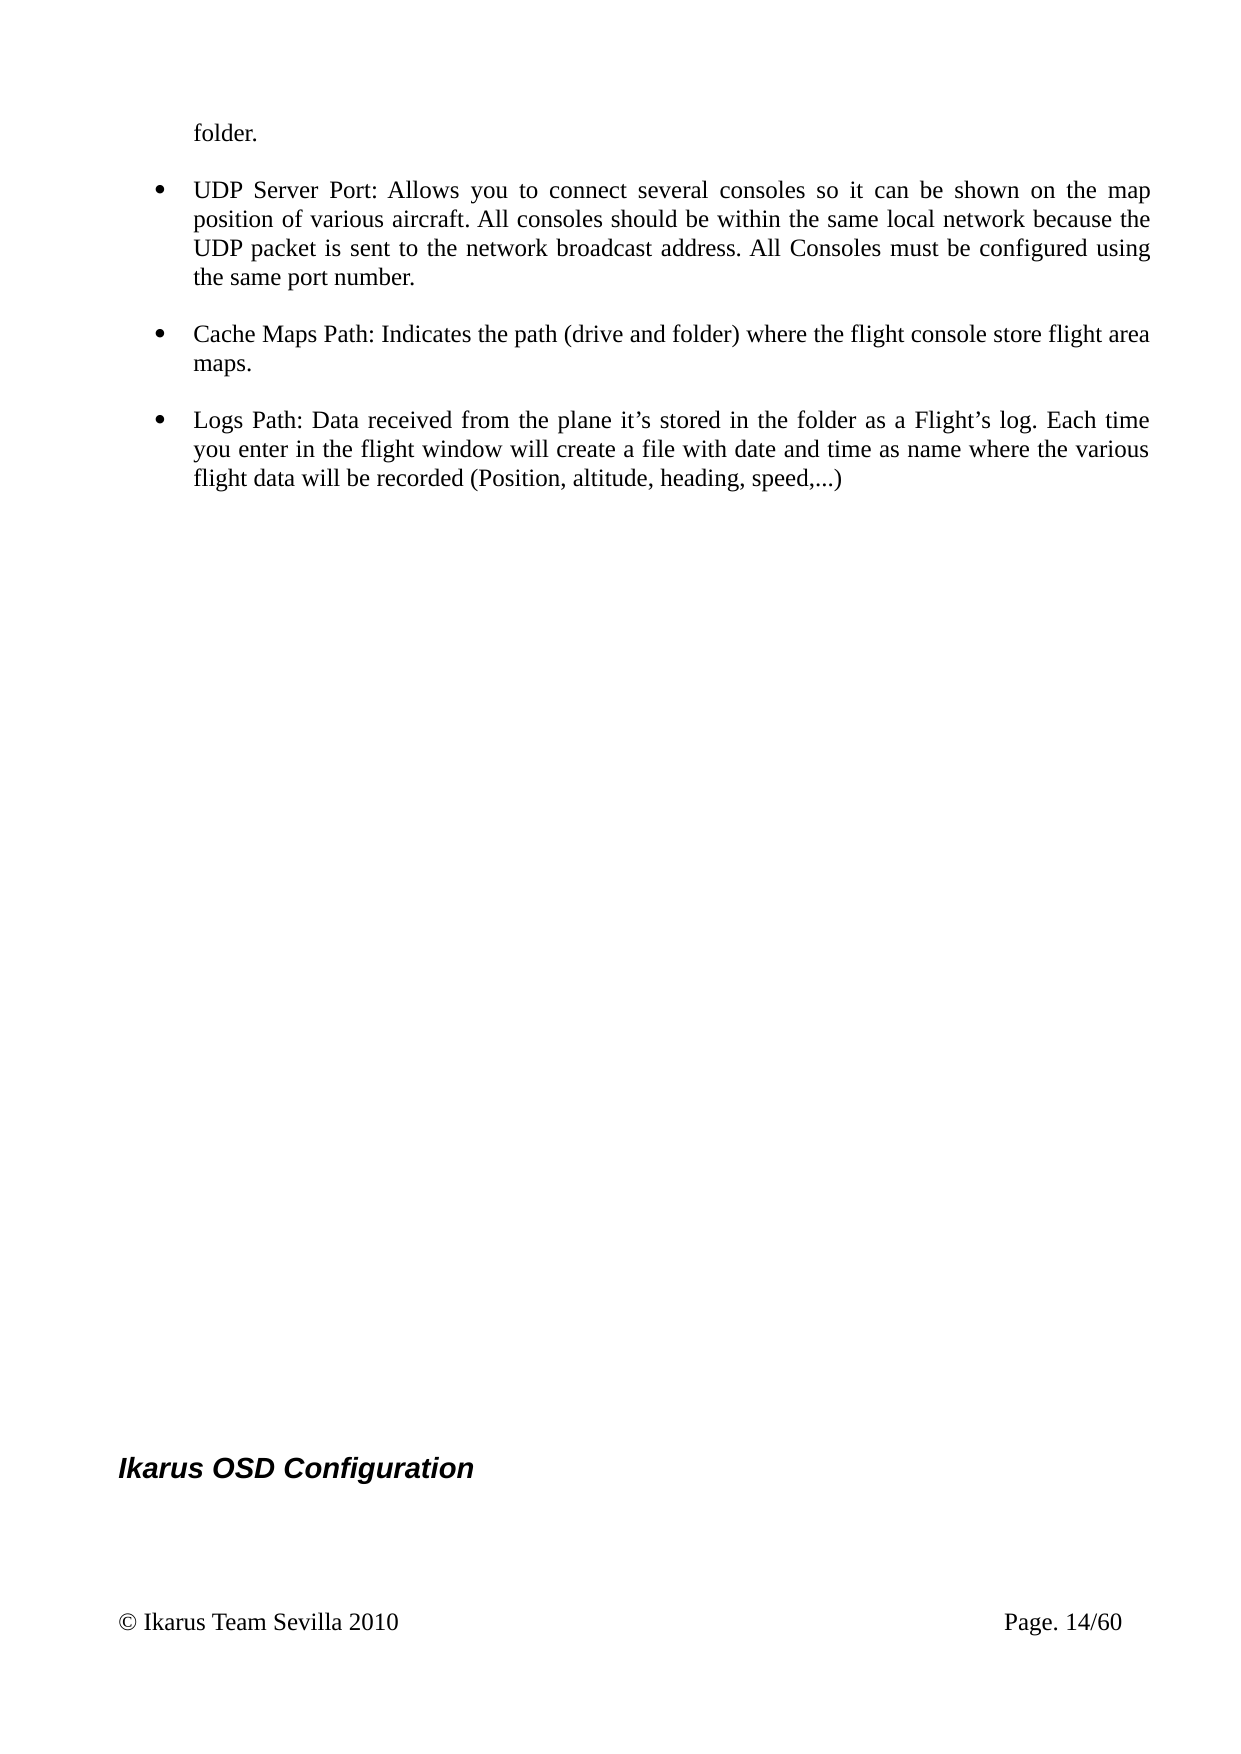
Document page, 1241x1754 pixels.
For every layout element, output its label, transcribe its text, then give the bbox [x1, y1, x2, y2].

list UDP Server Port: Allows you to connect several consoles so it can be shown on the map position of various aircraft. All consoles should be within the same local network because the UDP packet is sent to the network broadcast address. All Consoles must be configured using the same port number. [156, 176, 1152, 291]
subtitle Ikarus OSD Configuration [118, 1451, 1152, 1485]
list Cache Maps Path: Indicates the path (drive and folder) where the flight console store flight area maps. [156, 319, 1152, 377]
list Logs Path: Data received from the plane it’s stored in the folder as a Flight’s log. Each time you enter in the flight window will create a file with date and time as name where the various flight data will be recorded (Position, altitude, heading, speed,...) [156, 406, 1152, 492]
list folder. [156, 118, 1152, 147]
